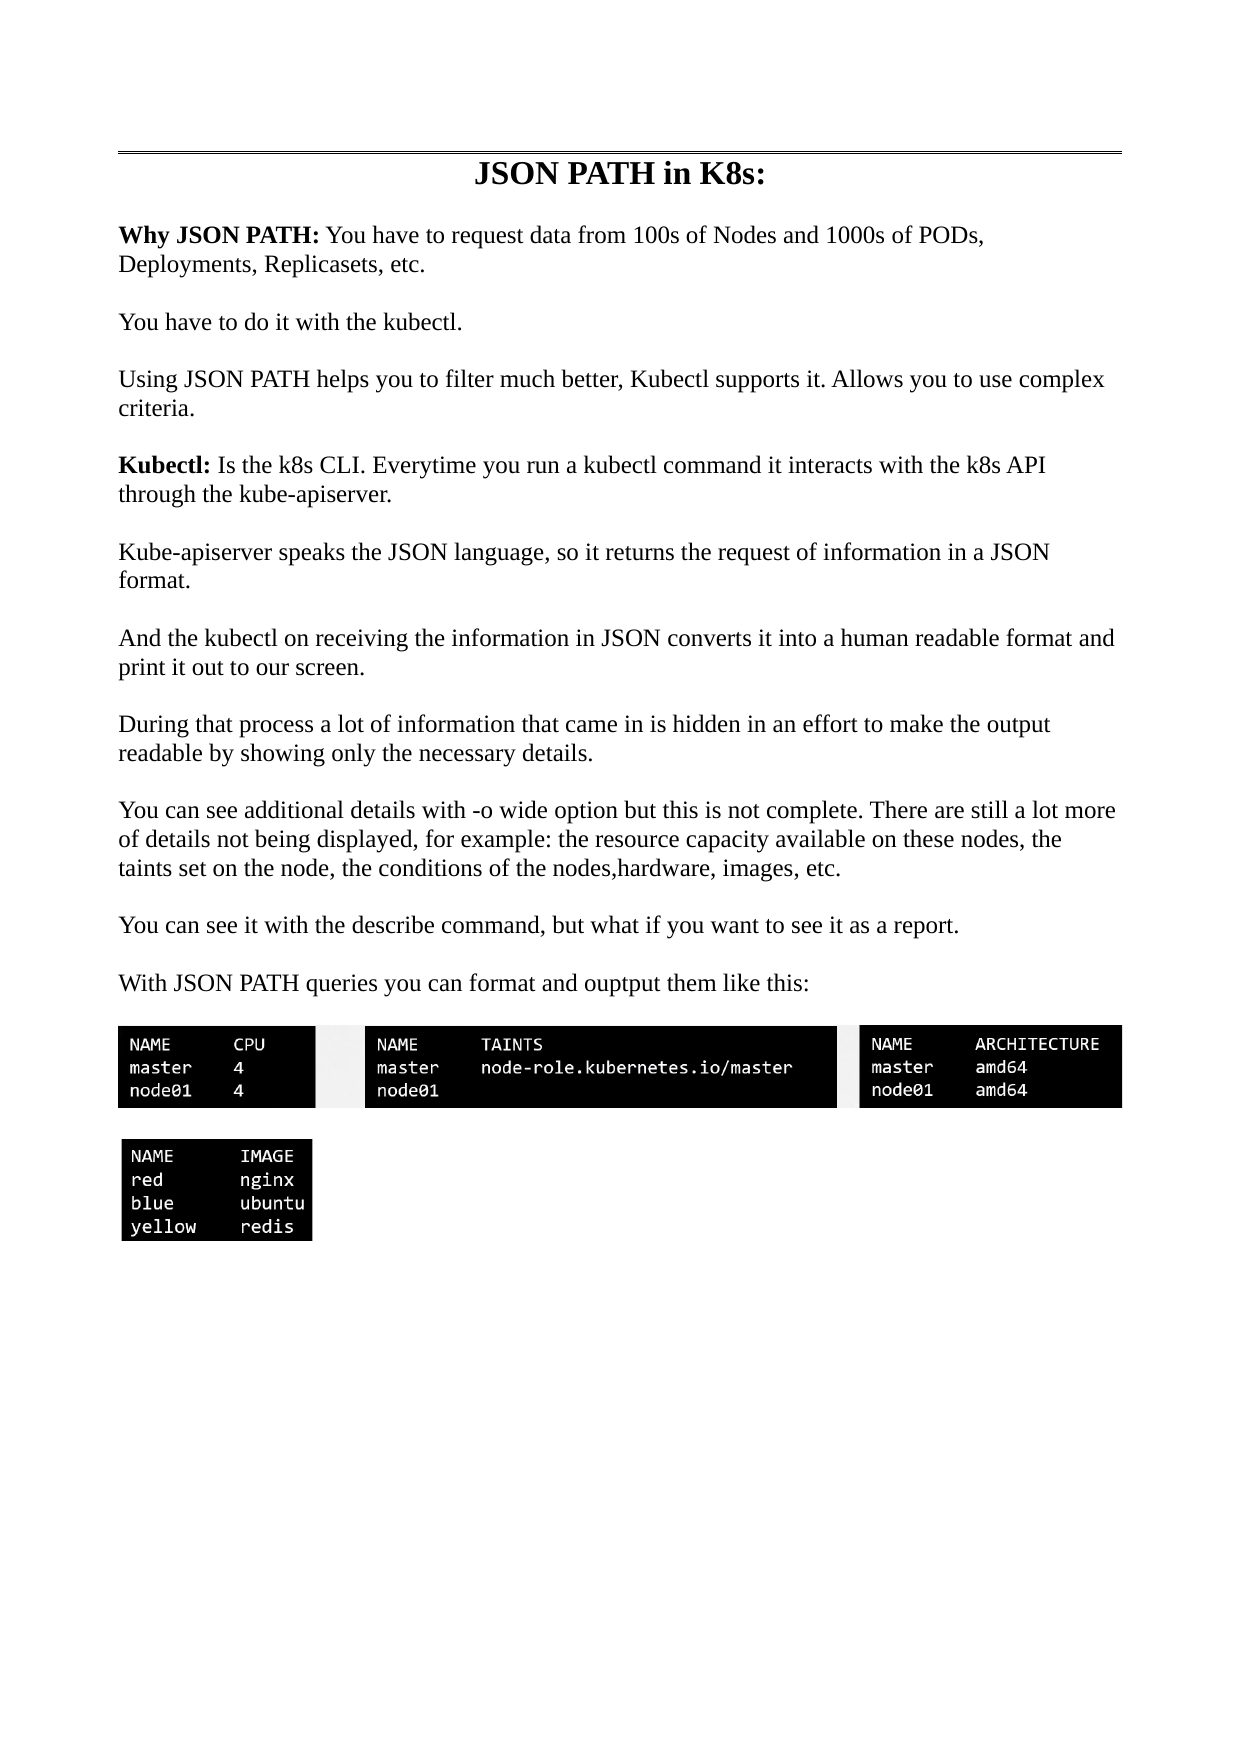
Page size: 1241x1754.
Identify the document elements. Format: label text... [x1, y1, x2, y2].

text You can see additional details with -o wide option but this is not complete. There are still a lot more of details not being displayed, for example: the resource capacity available on these nodes, the taints set on the node, the conditions of the nodes,hardware, images, etc. [118, 796, 1122, 882]
picture [121, 1139, 313, 1241]
text Using JSON PATH helps you to filter much better, Kubectl supports it. Allows you to use complex criteria. [118, 364, 1122, 422]
text JSON PATH in K8s: [118, 154, 1122, 192]
text Kubectl: Is the k8s CLI. Everytime you run a kubectl command it interacts with the k8s API through the kube-apiserver. [118, 451, 1122, 508]
text And the kubectl on receiving the information in JSON converts it into a human readable format and print it out to our screen. [118, 623, 1122, 681]
text Kube-apiserver speaks the JSON language, so it returns the request of information in a JSON format. [118, 537, 1122, 594]
text With JSON PATH queries you can format and ouptput them like this: [118, 968, 1122, 997]
picture [118, 1025, 1123, 1108]
text Why JSON PATH: You have to request data from 100s of Nodes and 1000s of PODs, Deployments, Replicasets, etc. [118, 221, 1122, 278]
text You have to do it with the kubectl. [118, 307, 1122, 336]
text You can see it with the describe command, but what if you want to see it as a report. [118, 911, 1122, 939]
text During that process a lot of information that came in is hidden in an effort to make the output readable by showing only the necessary details. [118, 709, 1122, 767]
